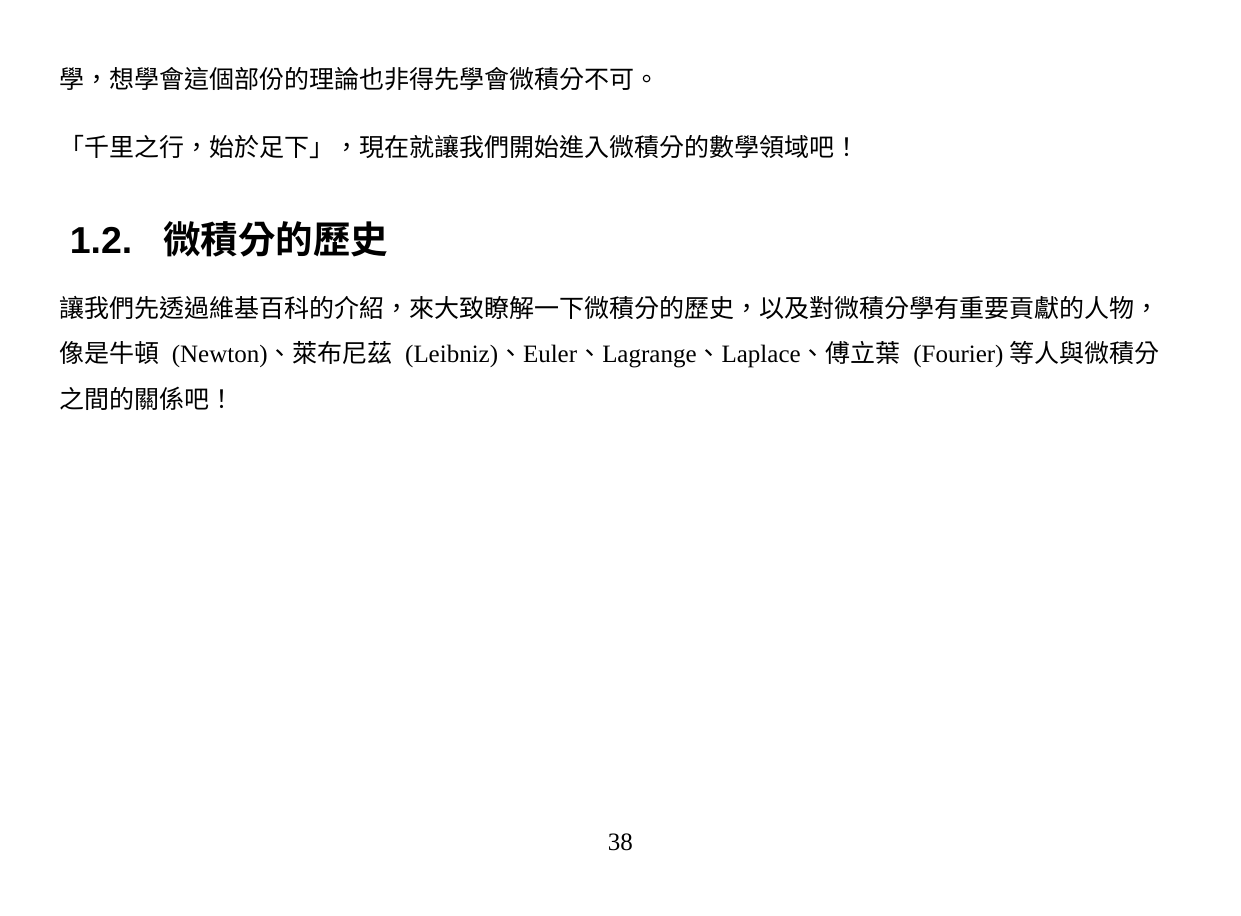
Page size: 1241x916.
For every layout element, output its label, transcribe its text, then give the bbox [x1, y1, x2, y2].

text 「千里之行，始於足下」，現在就讓我們開始進入微積分的數學領域吧！ [59, 128, 1181, 164]
text 學，想學會這個部份的理論也非得先學會微積分不可。 [59, 59, 1181, 95]
text 讓我們先透過維基百科的介紹，來大致瞭解一下微積分的歷史，以及對微積分學有重要貢獻的人物，像是牛頓 (Newton)、萊布尼茲 (Leibniz)、Euler、Lagrange、Laplace、傅立葉 (Fourier) 等人與微積分之間的關係吧！ [59, 288, 1181, 415]
subtitle 微積分的歷史 [59, 210, 1181, 264]
